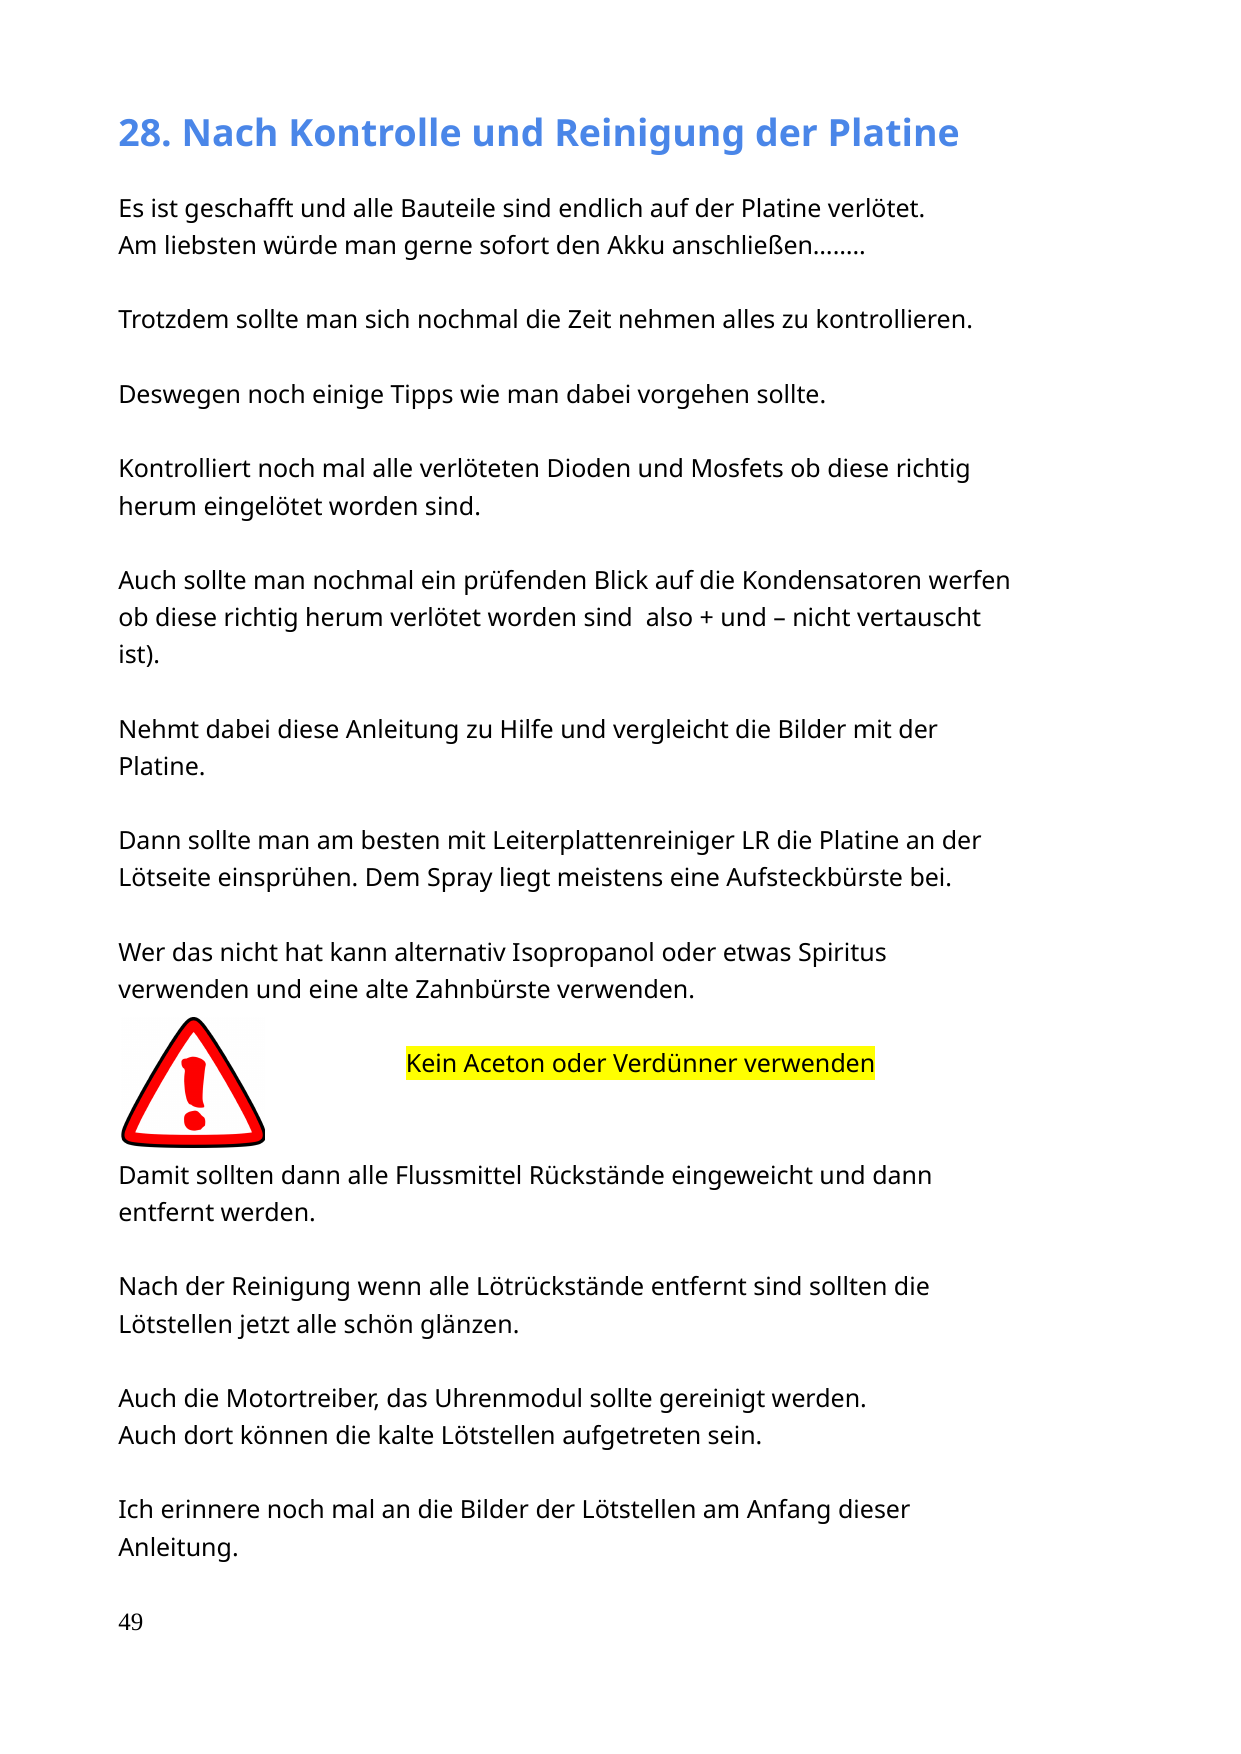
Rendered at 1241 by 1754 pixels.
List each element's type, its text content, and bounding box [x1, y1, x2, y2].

picture [121, 1017, 265, 1148]
text Trotzdem sollte man sich nochmal die Zeit nehmen alles zu kontrollieren. [118, 299, 1016, 336]
text Nach der Reinigung wenn alle Lötrückstände entfernt sind sollten die Lötstellen jetzt alle schön glänzen. Auch die Motortreiber, das Uhrenmodul sollte gereinigt werden. Auch dort können die kalte Lötstellen aufgetreten sein. [118, 1266, 1016, 1489]
text Am liebsten würde man gerne sofort den Akku anschließen…….. [118, 225, 1016, 299]
text Es ist geschafft und alle Bauteile sind endlich auf der Platine verlötet. [118, 188, 1016, 225]
text Kein Aceton oder Verdünner verwenden [265, 1043, 1016, 1080]
text Damit sollten dann alle Flussmittel Rückstände eingeweicht und dann entfernt werden. [118, 1154, 1016, 1229]
text Kontrolliert noch mal alle verlöteten Dioden und Mosfets ob diese richtig herum eingelötet worden sind. [118, 448, 1016, 522]
text Auch sollte man nochmal ein prüfenden Blick auf die Kondensatoren werfen ob diese richtig herum verlötet worden sind also + und – nicht vertauscht ist). [118, 559, 1016, 671]
text Dann sollte man am besten mit Leiterplattenreiniger LR die Platine an der Lötseite einsprühen. Dem Spray liegt meistens eine Aufsteckbürste bei. Wer das nicht hat kann alternativ Isopropanol oder etwas Spiritus verwenden und eine alte Zahnbürste verwenden. [118, 820, 1016, 1006]
text Deswegen noch einige Tipps wie man dabei vorgehen sollte. [118, 374, 1016, 411]
text Ich erinnere noch mal an die Bilder der Lötstellen am Anfang dieser Anleitung. [118, 1489, 1016, 1564]
text Nehmt dabei diese Anleitung zu Hilfe und vergleicht die Bilder mit der Platine. [118, 708, 1016, 783]
subtitle 28. Nach Kontrolle und Reinigung der Platine [118, 118, 1016, 153]
